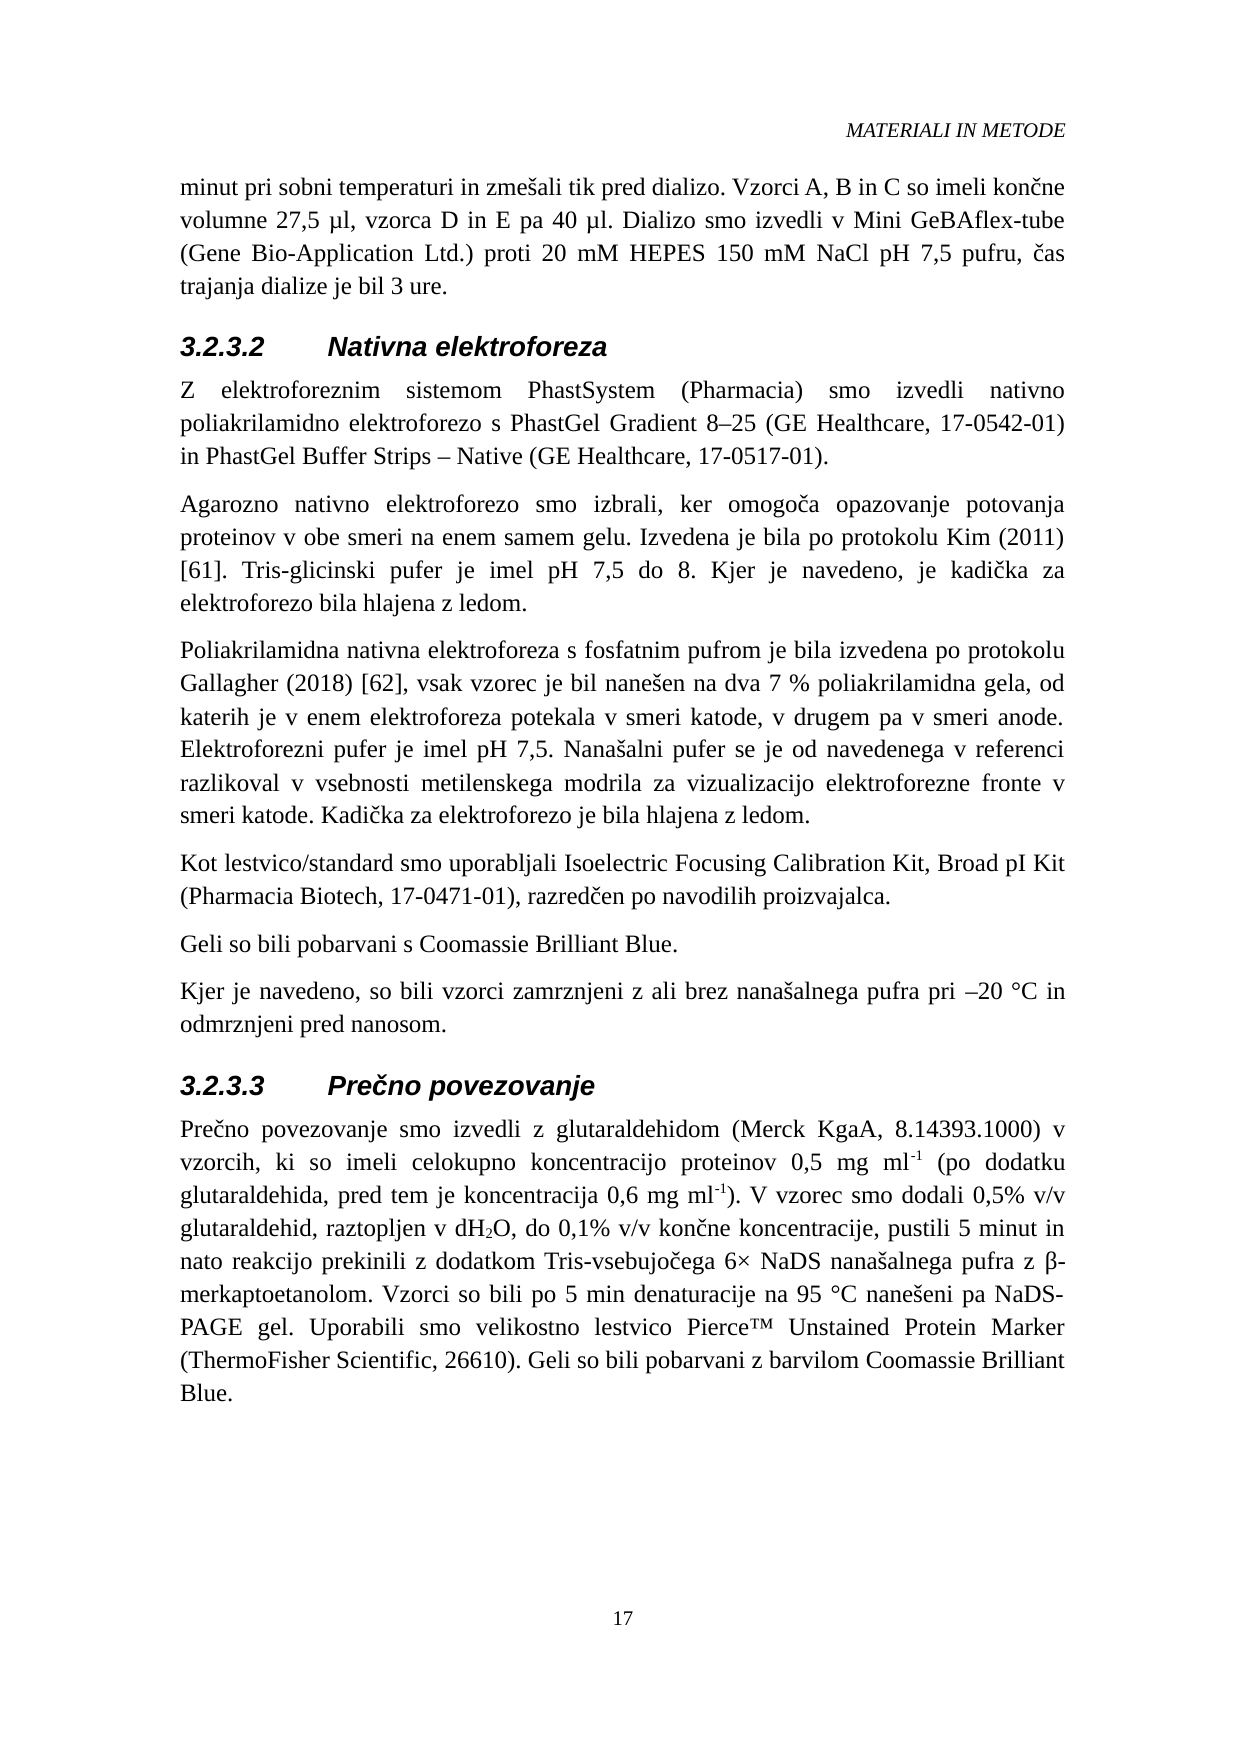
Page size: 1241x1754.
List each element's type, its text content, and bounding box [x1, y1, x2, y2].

text minut pri sobni temperaturi in zmešali tik pred dializo. Vzorci A, B in C so imeli končne volumne 27,5 µl, vzorca D in E pa 40 µl. Dializo smo izvedli v Mini GeBAflex-tube (Gene Bio-Application Ltd.) proti 20 mM HEPES 150 mM NaCl pH 7,5 pufru, čas trajanja dialize je bil 3 ure. [180, 172, 1066, 299]
text Poliakrilamidna nativna elektroforeza s fosfatnim pufrom je bila izvedena po protokolu Gallagher (2018) [62], vsak vzorec je bil nanešen na dva 7 % poliakrilamidna gela, od katerih je v enem elektroforeza potekala v smeri katode, v drugem pa v smeri anode. Elektroforezni pufer je imel pH 7,5. Nanašalni pufer se je od navedenega v referenci razlikoval v vsebnosti metilenskega modrila za vizualizacijo elektroforezne fronte v smeri katode. Kadička za elektroforezo je bila hlajena z ledom. [180, 636, 1066, 829]
text Prečno povezovanje smo izvedli z glutaraldehidom (Merck KgaA, 8.14393.1000) v vzorcih, ki so imeli celokupno koncentracijo proteinov 0,5 mg ml-1 (po dodatku glutaraldehida, pred tem je koncentracija 0,6 mg ml-1). V vzorec smo dodali 0,5% v/v glutaraldehid, raztopljen v dH2O, do 0,1% v/v končne koncentracije, pustili 5 minut in nato reakcijo prekinili z dodatkom Tris-vsebujočega 6× NaDS nanašalnega pufra z β-merkaptoetanolom. Vzorci so bili po 5 min denaturacije na 95 °C nanešeni pa NaDS-PAGE gel. Uporabili smo velikostno lestvico Pierce™ Unstained Protein Marker (ThermoFisher Scientific, 26610). Geli so bili pobarvani z barvilom Coomassie Brilliant Blue. [180, 1114, 1066, 1407]
subtitle Prečno povezovanje [180, 1069, 1066, 1101]
text Z elektroforeznim sistemom PhastSystem (Pharmacia) smo izvedli nativno poliakrilamidno elektroforezo s PhastGel Gradient 8–25 (GE Healthcare, 17-0542-01) in PhastGel Buffer Strips – Native (GE Healthcare, 17-0517-01). [180, 375, 1066, 470]
text Geli so bili pobarvani s Coomassie Brilliant Blue. [180, 929, 1066, 958]
subtitle Nativna elektroforeza [180, 331, 1066, 363]
text Kjer je navedeno, so bili vzorci zamrznjeni z ali brez nanašalnega pufra pri –20 °C in odmrznjeni pred nanosom. [180, 976, 1066, 1038]
text Kot lestvico/standard smo uporabljali Isoelectric Focusing Calibration Kit, Broad pI Kit (Pharmacia Biotech, 17-0471-01), razredčen po navodilih proizvajalca. [180, 848, 1066, 910]
text Agarozno nativno elektroforezo smo izbrali, ker omogoča opazovanje potovanja proteinov v obe smeri na enem samem gelu. Izvedena je bila po protokolu Kim (2011) [61]. Tris-glicinski pufer je imel pH 7,5 do 8. Kjer je navedeno, je kadička za elektroforezo bila hlajena z ledom. [180, 489, 1066, 617]
